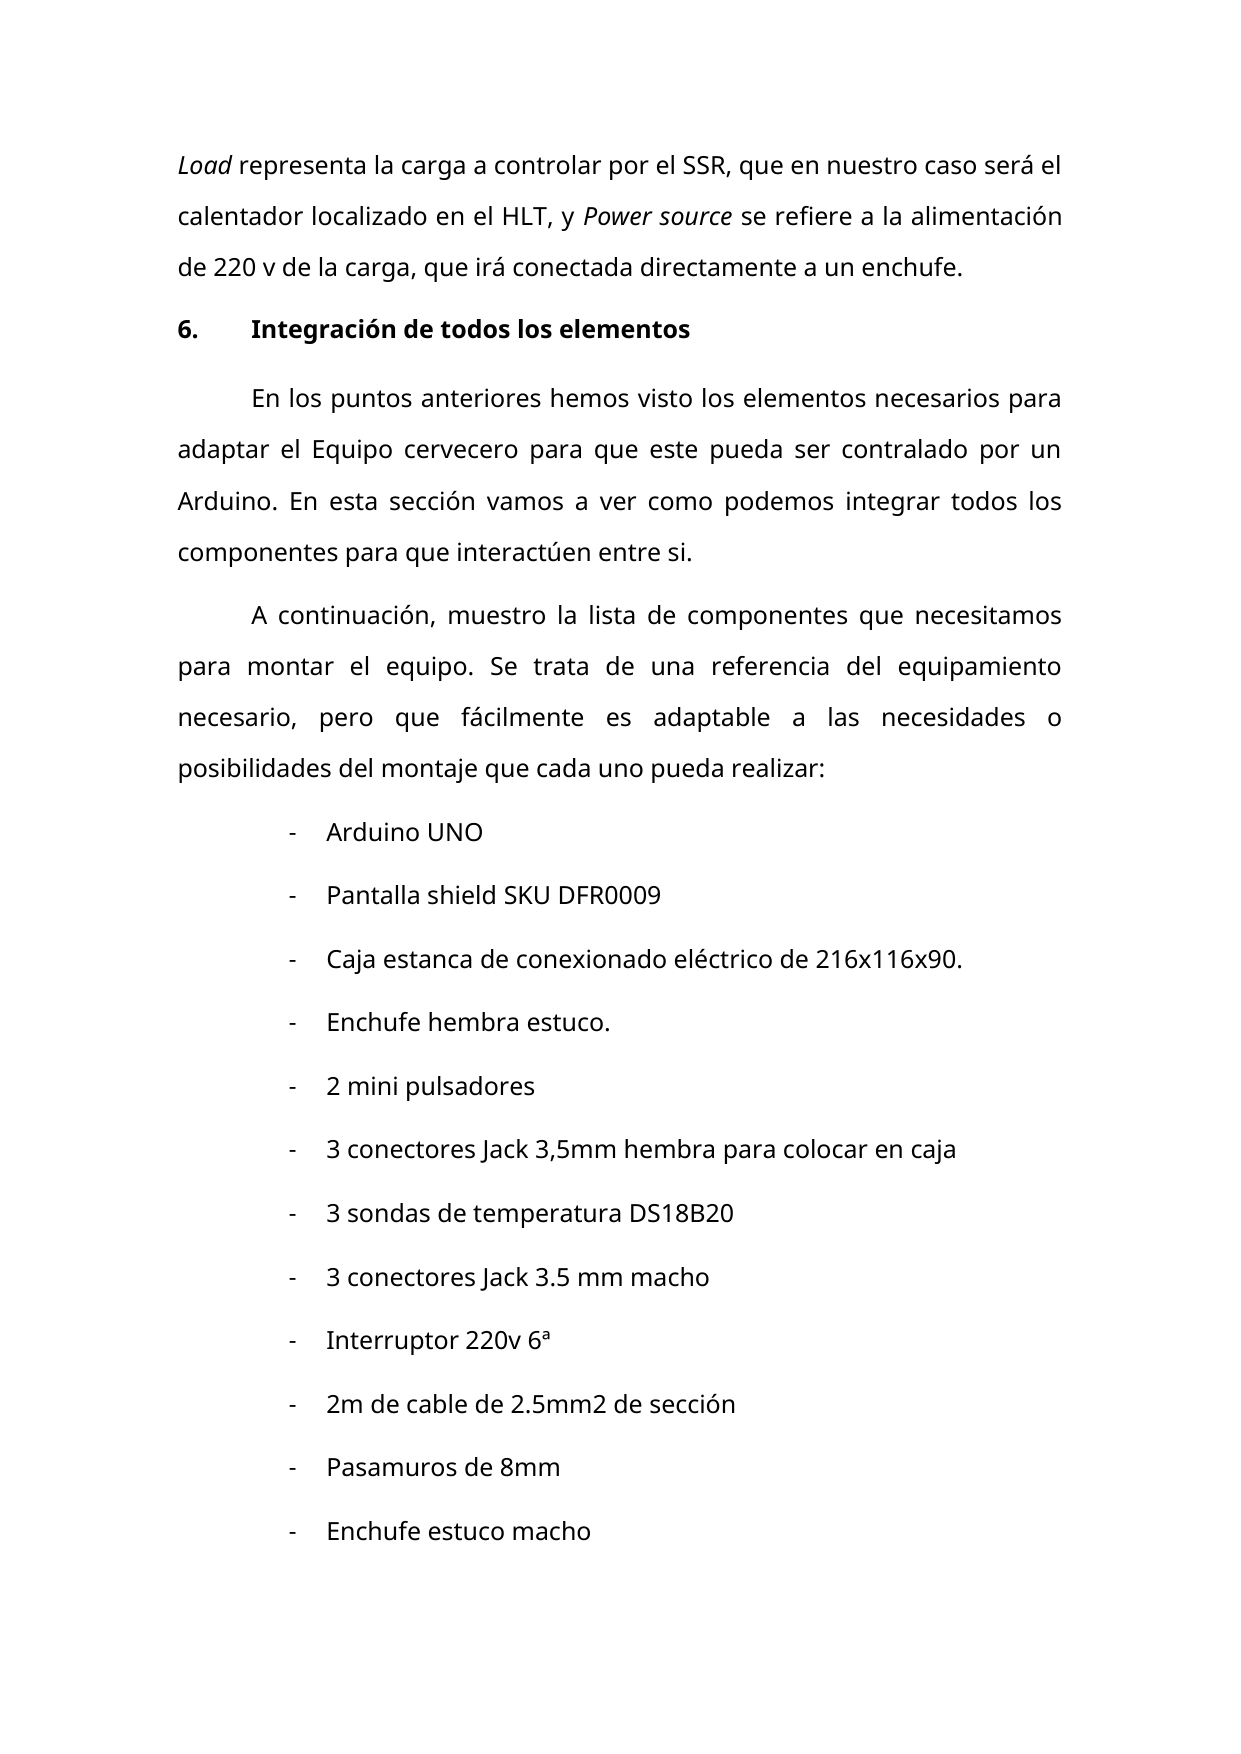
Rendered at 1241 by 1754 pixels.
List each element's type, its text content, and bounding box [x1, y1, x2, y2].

text En los puntos anteriores hemos visto los elementos necesarios para adaptar el Equipo cervecero para que este pueda ser contralado por un Arduino. En esta sección vamos a ver como podemos integrar todos los componentes para que interactúen entre si. [177, 381, 1063, 568]
list Interruptor 220v 6ª [288, 1323, 1063, 1357]
list Pasamuros de 8mm [288, 1450, 1063, 1484]
list Arduino UNO [288, 814, 1063, 848]
list 3 sondas de temperatura DS18B20 [288, 1196, 1063, 1230]
list 3 conectores Jack 3,5mm hembra para colocar en caja [288, 1132, 1063, 1166]
list 3 conectores Jack 3.5 mm macho [288, 1259, 1063, 1293]
list Caja estanca de conexionado eléctrico de 216x116x90. [288, 941, 1063, 976]
list 2 mini pulsadores [288, 1068, 1063, 1103]
list Enchufe estuco macho [288, 1513, 1063, 1547]
list 2m de cable de 2.5mm2 de sección [288, 1386, 1063, 1420]
subtitle Integración de todos los elementos [177, 311, 1063, 345]
text A continuación, muestro la lista de componentes que necesitamos para montar el equipo. Se trata de una referencia del equipamiento necesario, pero que fácilmente es adaptable a las necesidades o posibilidades del montaje que cada uno pueda realizar: [177, 598, 1063, 785]
list Pantalla shield SKU DFR0009 [288, 878, 1063, 912]
text Load representa la carga a controlar por el SSR, que en nuestro caso será el calentador localizado en el HLT, y Power source se refiere a la alimentación de 220 v de la carga, que irá conectada directamente a un enchufe. [177, 148, 1063, 284]
list Enchufe hembra estuco. [288, 1005, 1063, 1039]
